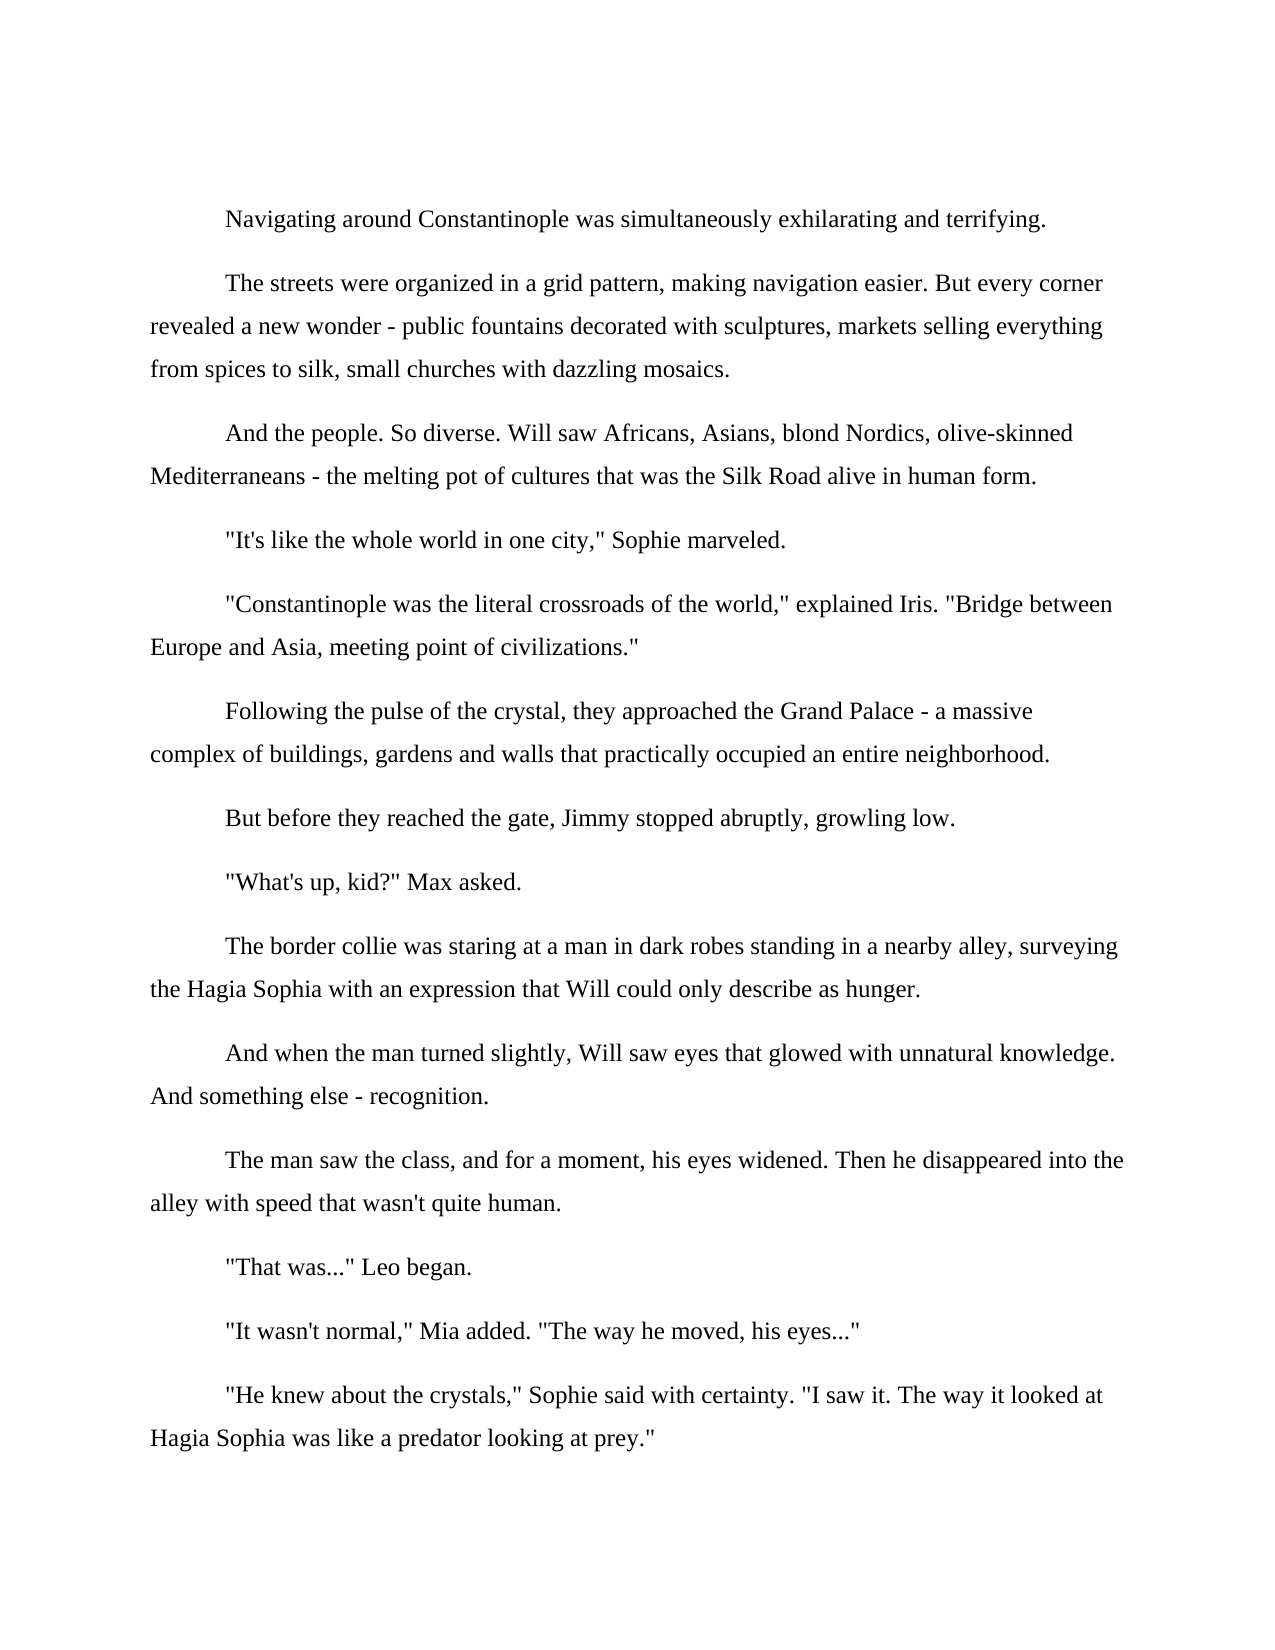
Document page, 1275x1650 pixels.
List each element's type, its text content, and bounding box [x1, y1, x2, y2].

text "Constantinople was the literal crossroads of the world," explained Iris. "Bridge between Europe and Asia, meeting point of civilizations." [150, 589, 1125, 661]
text "It's like the whole world in one city," Sophie marveled. [150, 525, 1125, 554]
text "What's up, kid?" Max asked. [150, 867, 1125, 896]
text And when the man turned slightly, Will saw eyes that glowed with unnatural knowledge. And something else - recognition. [150, 1038, 1125, 1110]
text The border collie was staring at a man in dark robes standing in a nearby alley, surveying the Hagia Sophia with an expression that Will could only describe as hunger. [150, 931, 1125, 1003]
text "It wasn't normal," Mia added. "The way he moved, his eyes..." [150, 1316, 1125, 1345]
text Following the pulse of the crystal, they approached the Grand Palace - a massive complex of buildings, gardens and walls that practically occupied an entire neighborhood. [150, 696, 1125, 768]
text But before they reached the gate, Jimmy stopped abruptly, growling low. [150, 803, 1125, 832]
text And the people. So diverse. Will saw Africans, Asians, blond Nordics, olive-skinned Mediterraneans - the melting pot of cultures that was the Silk Road alive in human form. [150, 418, 1125, 490]
text "He knew about the crystals," Sophie said with certainty. "I saw it. The way it looked at Hagia Sophia was like a predator looking at prey." [150, 1380, 1125, 1452]
text "That was..." Leo began. [150, 1252, 1125, 1281]
text The man saw the class, and for a moment, his eyes widened. Then he disappeared into the alley with speed that wasn't quite human. [150, 1145, 1125, 1217]
text Navigating around Constantinople was simultaneously exhilarating and terrifying. [150, 204, 1125, 233]
text The streets were organized in a grid pattern, making navigation easier. But every corner revealed a new wonder - public fountains decorated with sculptures, markets selling everything from spices to silk, small churches with dazzling mosaics. [150, 268, 1125, 383]
